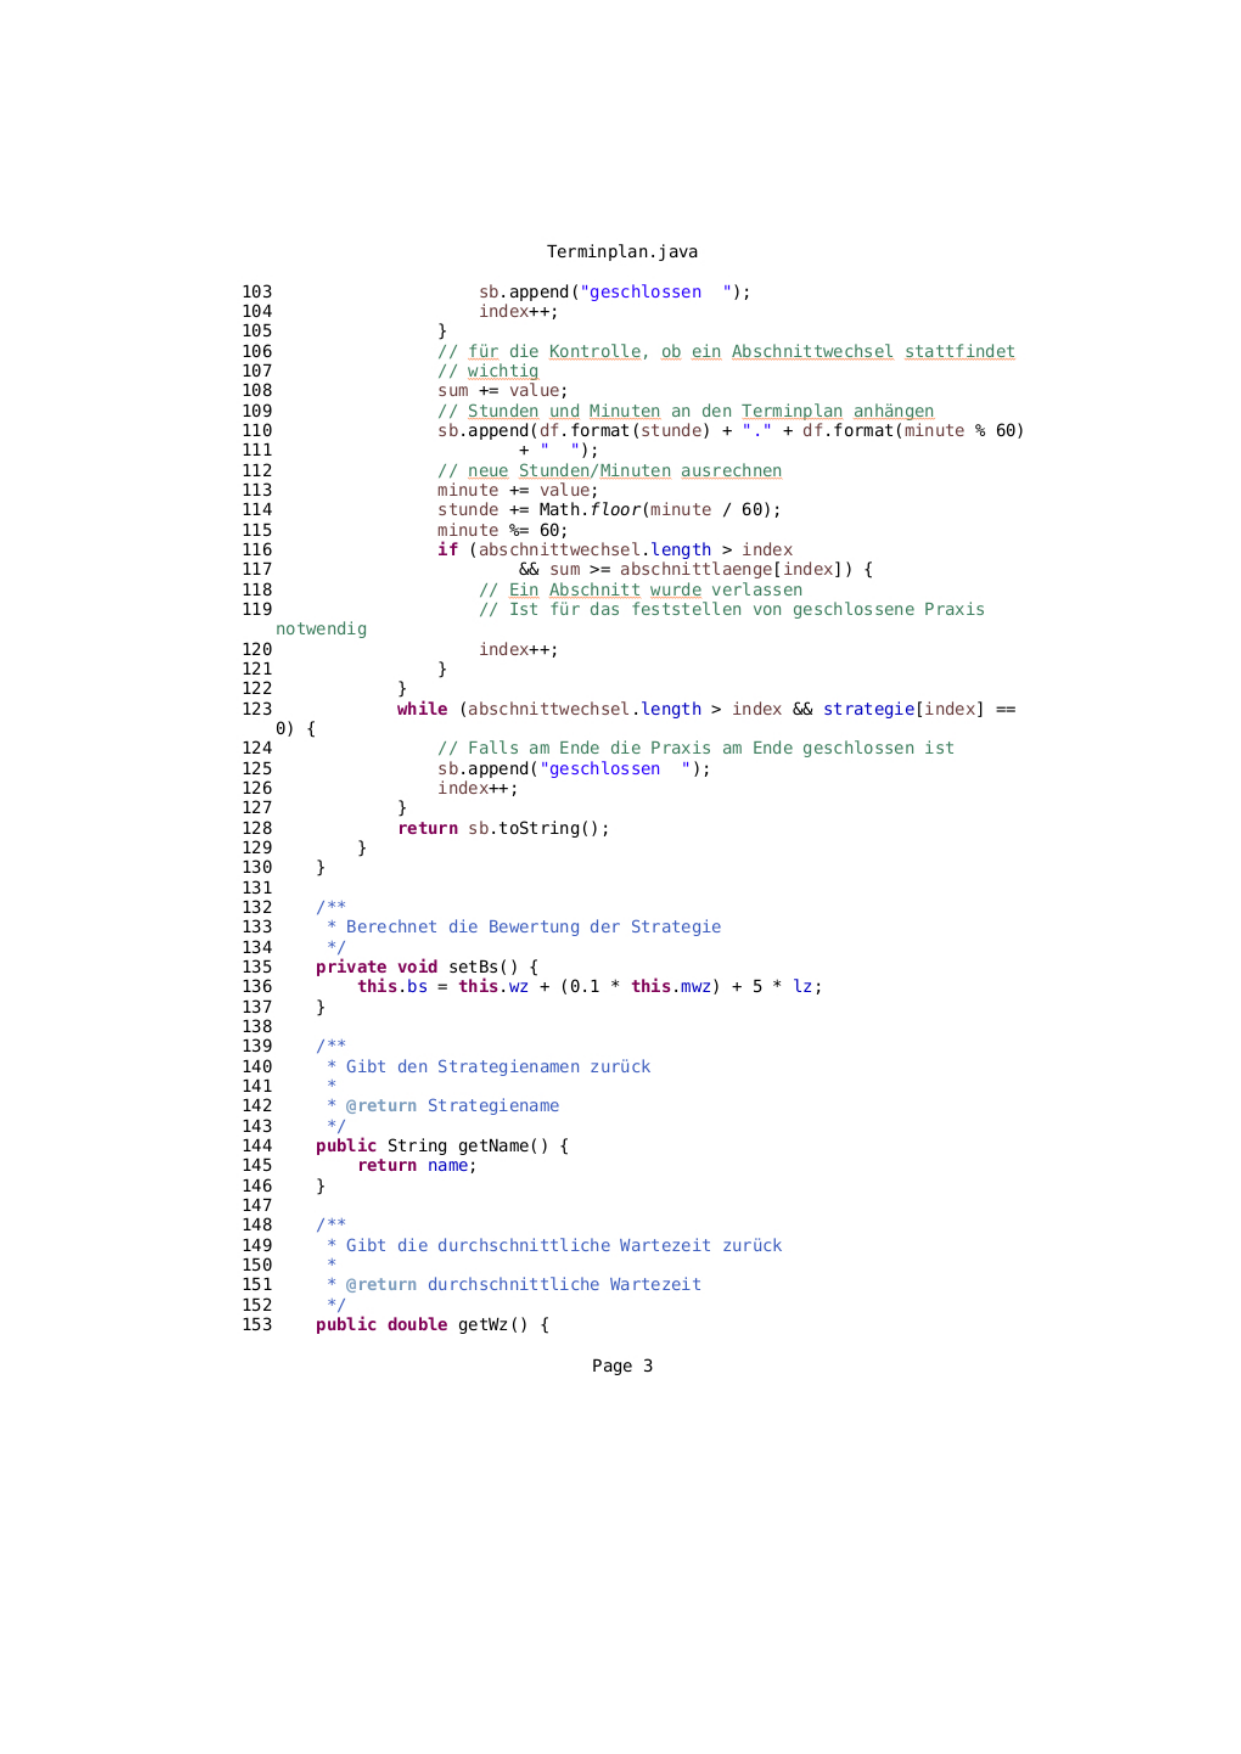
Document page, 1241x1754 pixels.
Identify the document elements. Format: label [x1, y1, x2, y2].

picture [120, 120, 1125, 1542]
